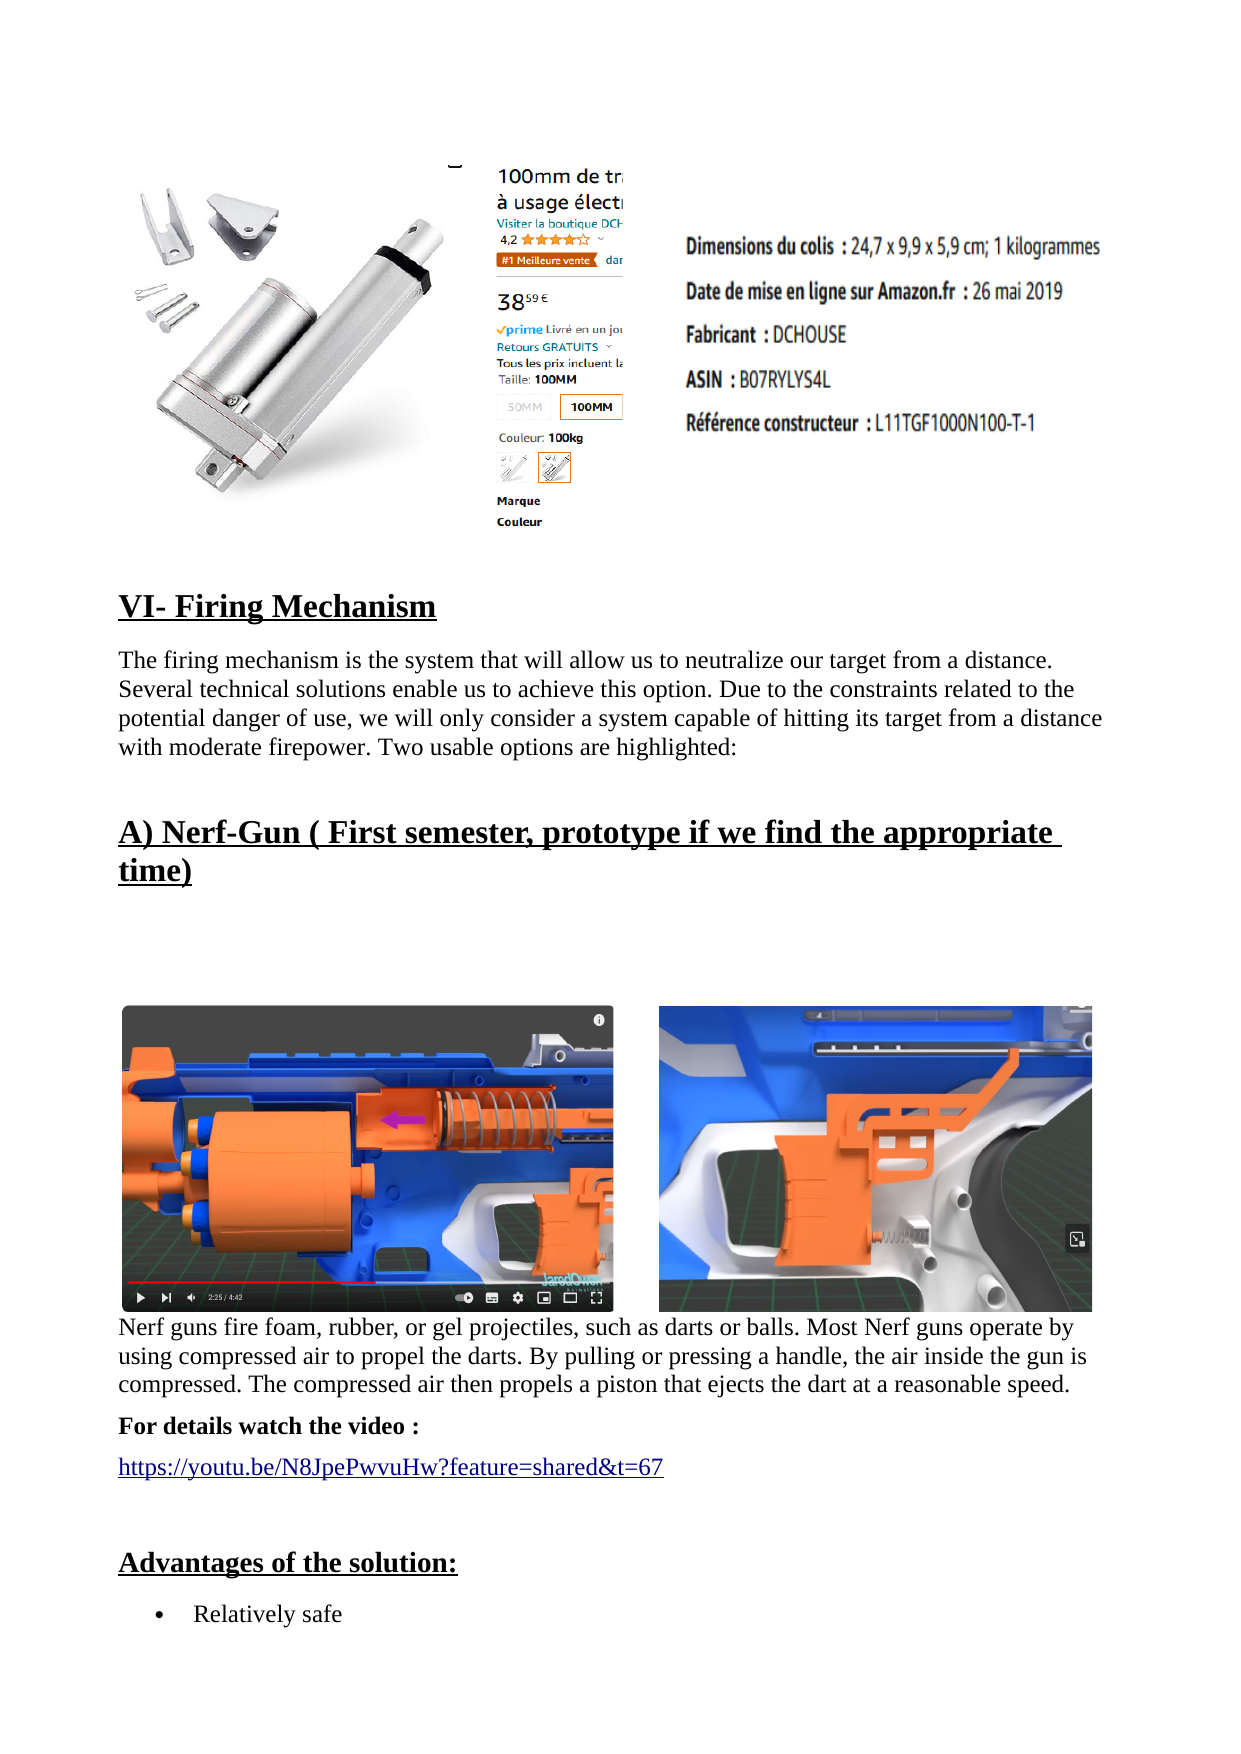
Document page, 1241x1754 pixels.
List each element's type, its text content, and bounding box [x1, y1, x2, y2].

text https://youtu.be/N8JpePwvuHw?feature=shared&t=67 [118, 1452, 1122, 1481]
text For details watch the video : [118, 1411, 1122, 1439]
text VI- Firing Mechanism [118, 586, 1122, 625]
text Nerf guns fire foam, rubber, or gel projectiles, such as darts or balls. Most Nerf guns operate by using compressed air to propel the darts. By pulling or pressing a handle, the air inside the gun is compressed. The compressed air then propels a piston that ejects the dart at a reasonable speed. [118, 984, 1122, 1398]
text Advantages of the solution: [118, 1545, 1122, 1578]
text A) Nerf-Gun ( First semester, prototype if we find the appropriate time) [118, 812, 1122, 889]
list Relatively safe [156, 1599, 1122, 1628]
text The firing mechanism is the system that will allow us to neutralize our target from a distance. Several technical solutions enable us to achieve this option. Due to the constraints related to the potential danger of use, we will only consider a system capable of hitting its target from a distance with moderate firepower. Two usable options are highlighted: [118, 646, 1122, 761]
